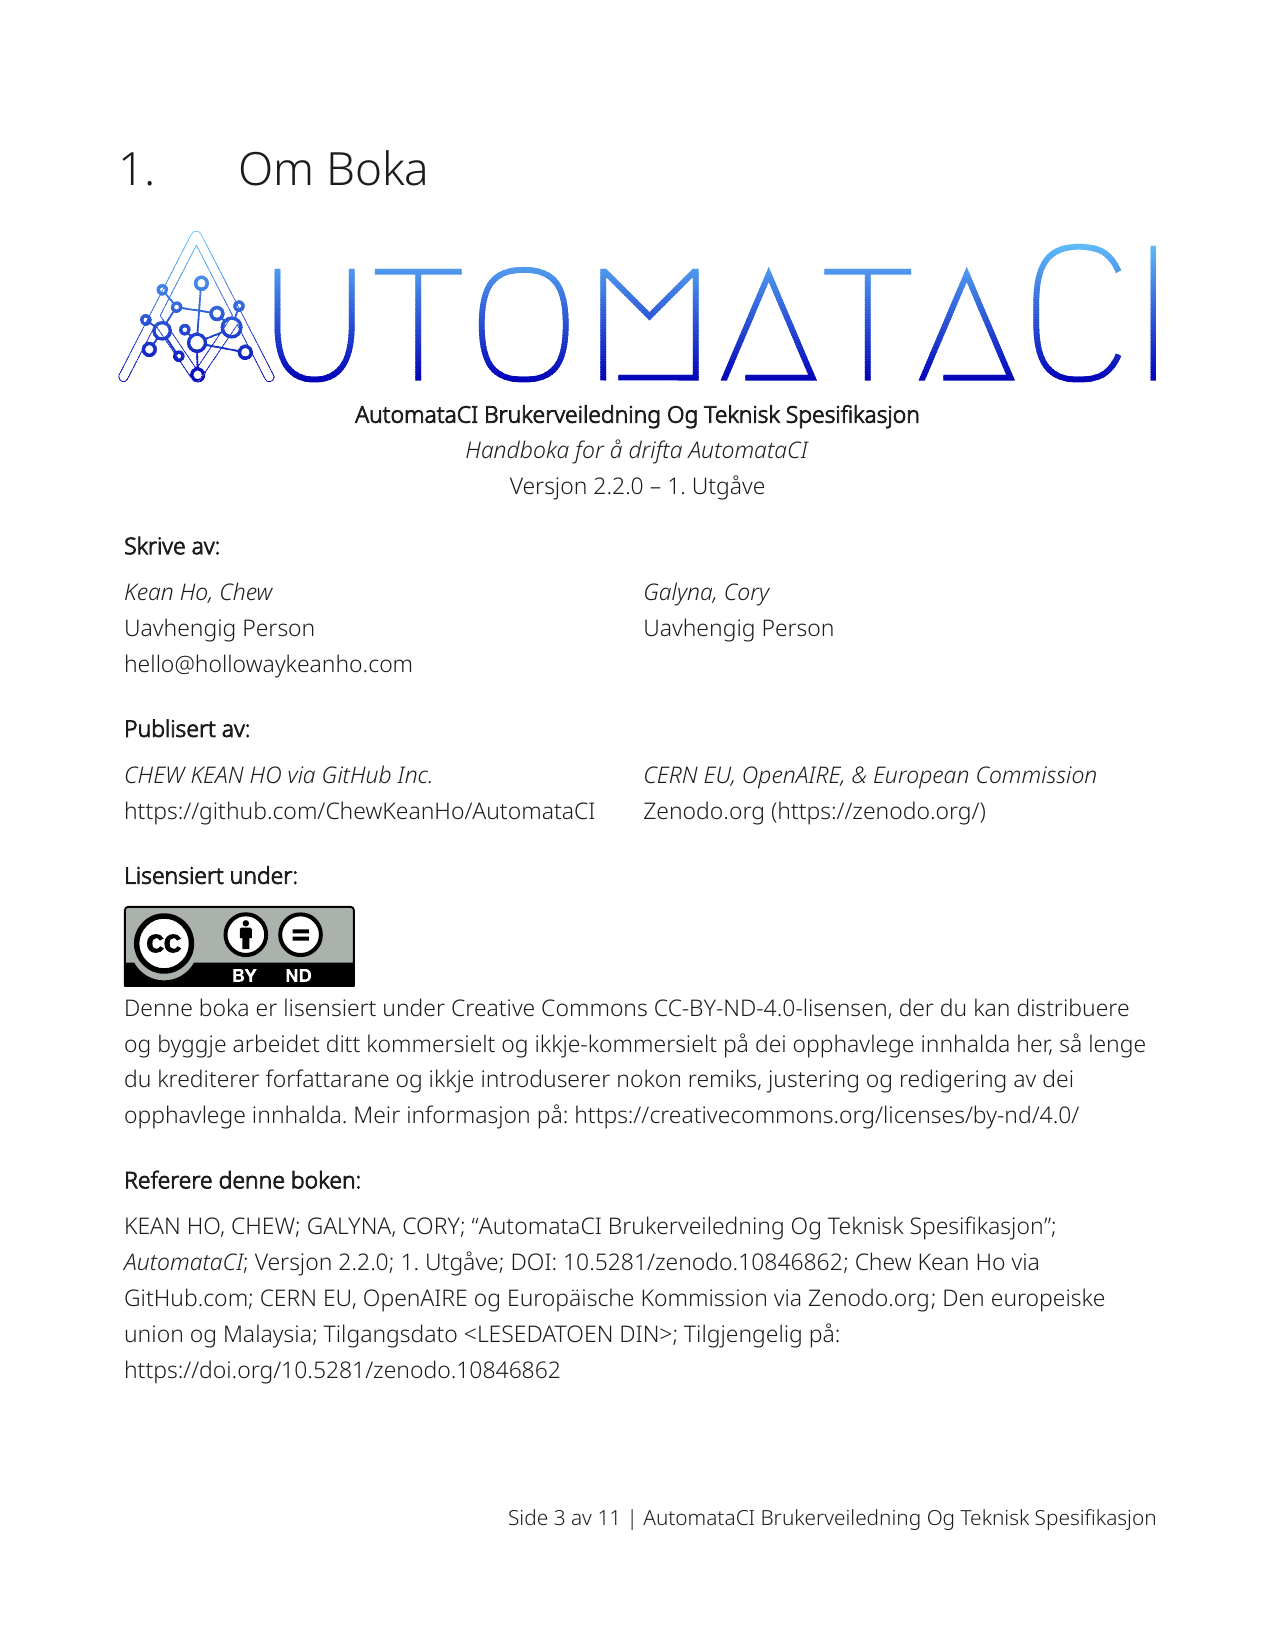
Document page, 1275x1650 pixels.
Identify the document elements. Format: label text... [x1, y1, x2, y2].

table_cell KEAN HO, CHEW; GALYNA, CORY; “AutomataCI Brukerveiledning Og Teknisk Spesifikasjon”; AutomataCI; Versjon 2.2.0; 1. Utgåve; DOI: 10.5281/zenodo.10846862; Chew Kean Ho via GitHub.com; CERN EU, OpenAIRE og Europäische Kommission via Zenodo.org; Den europeiske union og Malaysia; Tilgangsdato <LESEDATOEN DIN>; Tilgjengelig på: https://doi.org/10.5281/zenodo.10846862 [118, 1205, 1157, 1395]
table_header [118, 506, 1157, 524]
table_cell Publisert av: [118, 707, 1157, 753]
text Handboka for å drifta AutomataCI [118, 434, 1157, 465]
table_cell Galyna, Cory Uavhengig Person [638, 570, 1157, 689]
table_cell [118, 1140, 1157, 1158]
table_cell Denne boka er lisensiert under Creative Commons CC-BY-ND-4.0-lisensen, der du kan distribuere og byggje arbeidet ditt kommersielt og ikkje-kommersielt på dei opphavlege innhalda her, så lenge du krediterer forfattarane og ikkje introduserer nokon remiks, justering og redigering av dei opphavlege innhalda. Meir informasjon på: https://creativecommons.org/licenses/by-nd/4.0/ [118, 900, 1157, 1140]
text Versjon 2.2.0 – 1. Utgåve [118, 470, 1157, 501]
table_cell Lisensiert under: [118, 854, 1157, 900]
table_cell [118, 836, 1157, 853]
text AutomataCI Brukerveiledning Og Teknisk Spesifikasjon [118, 398, 1157, 429]
table_cell CERN EU, OpenAIRE, & European Commission Zenodo.org (https://zenodo.org/) [638, 753, 1157, 836]
table_cell [118, 689, 1157, 707]
table_cell Skrive av: [118, 524, 1157, 570]
table_cell Kean Ho, Chew Uavhengig Person hello@hollowaykeanho.com [118, 570, 637, 689]
subtitle Om Boka [118, 136, 1157, 198]
table_cell CHEW KEAN HO via GitHub Inc. https://github.com/ChewKeanHo/AutomataCI [118, 753, 637, 836]
table_cell Referere denne boken: [118, 1158, 1157, 1204]
